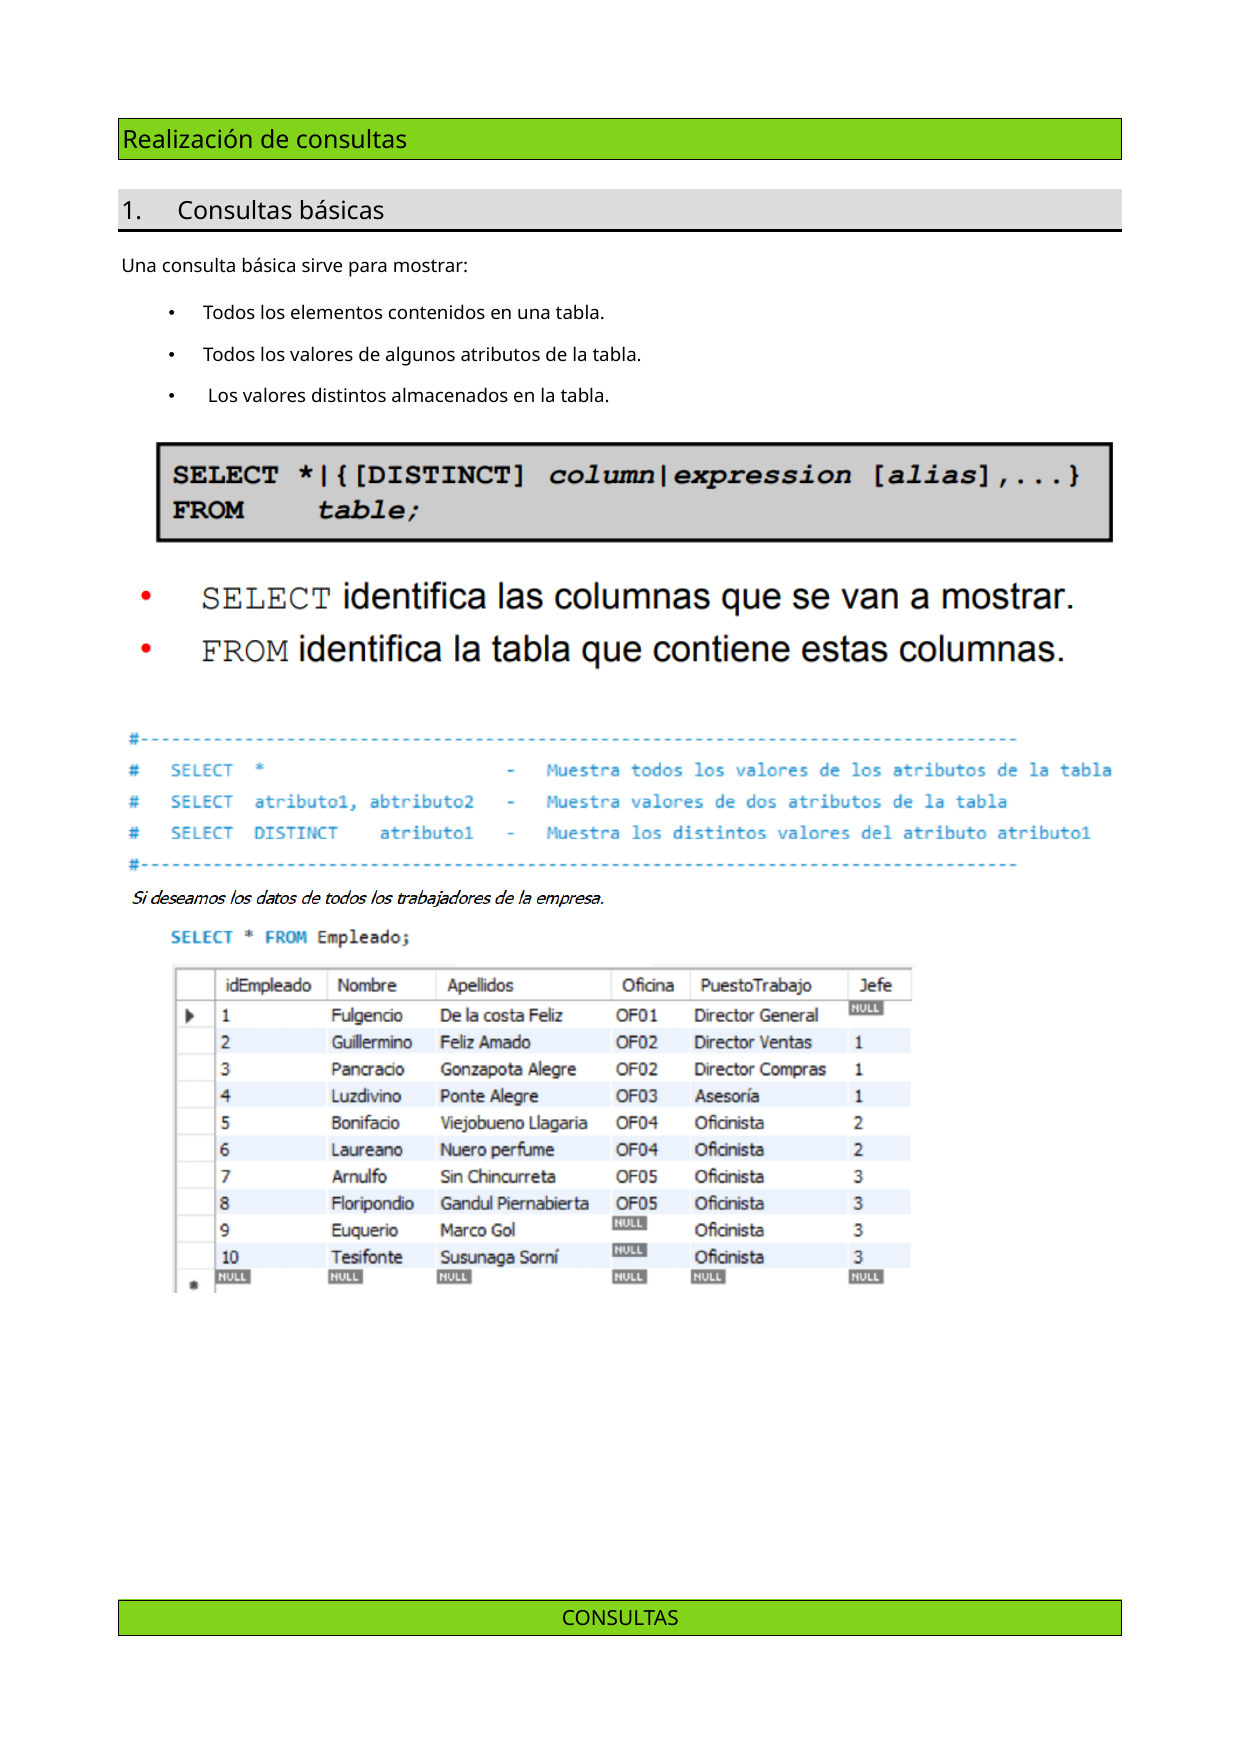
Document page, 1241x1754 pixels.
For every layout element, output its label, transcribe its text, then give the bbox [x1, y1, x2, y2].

list Los valores distintos almacenados en la tabla. [165, 380, 1122, 411]
list Todos los valores de algunos atributos de la tabla. [165, 338, 1122, 367]
picture [121, 723, 1120, 1303]
picture [121, 427, 1120, 673]
text Una consulta básica sirve para mostrar: [118, 249, 1122, 280]
list Todos los elementos contenidos en una tabla. [165, 297, 1122, 325]
text 1. Consultas básicas [118, 189, 1122, 229]
